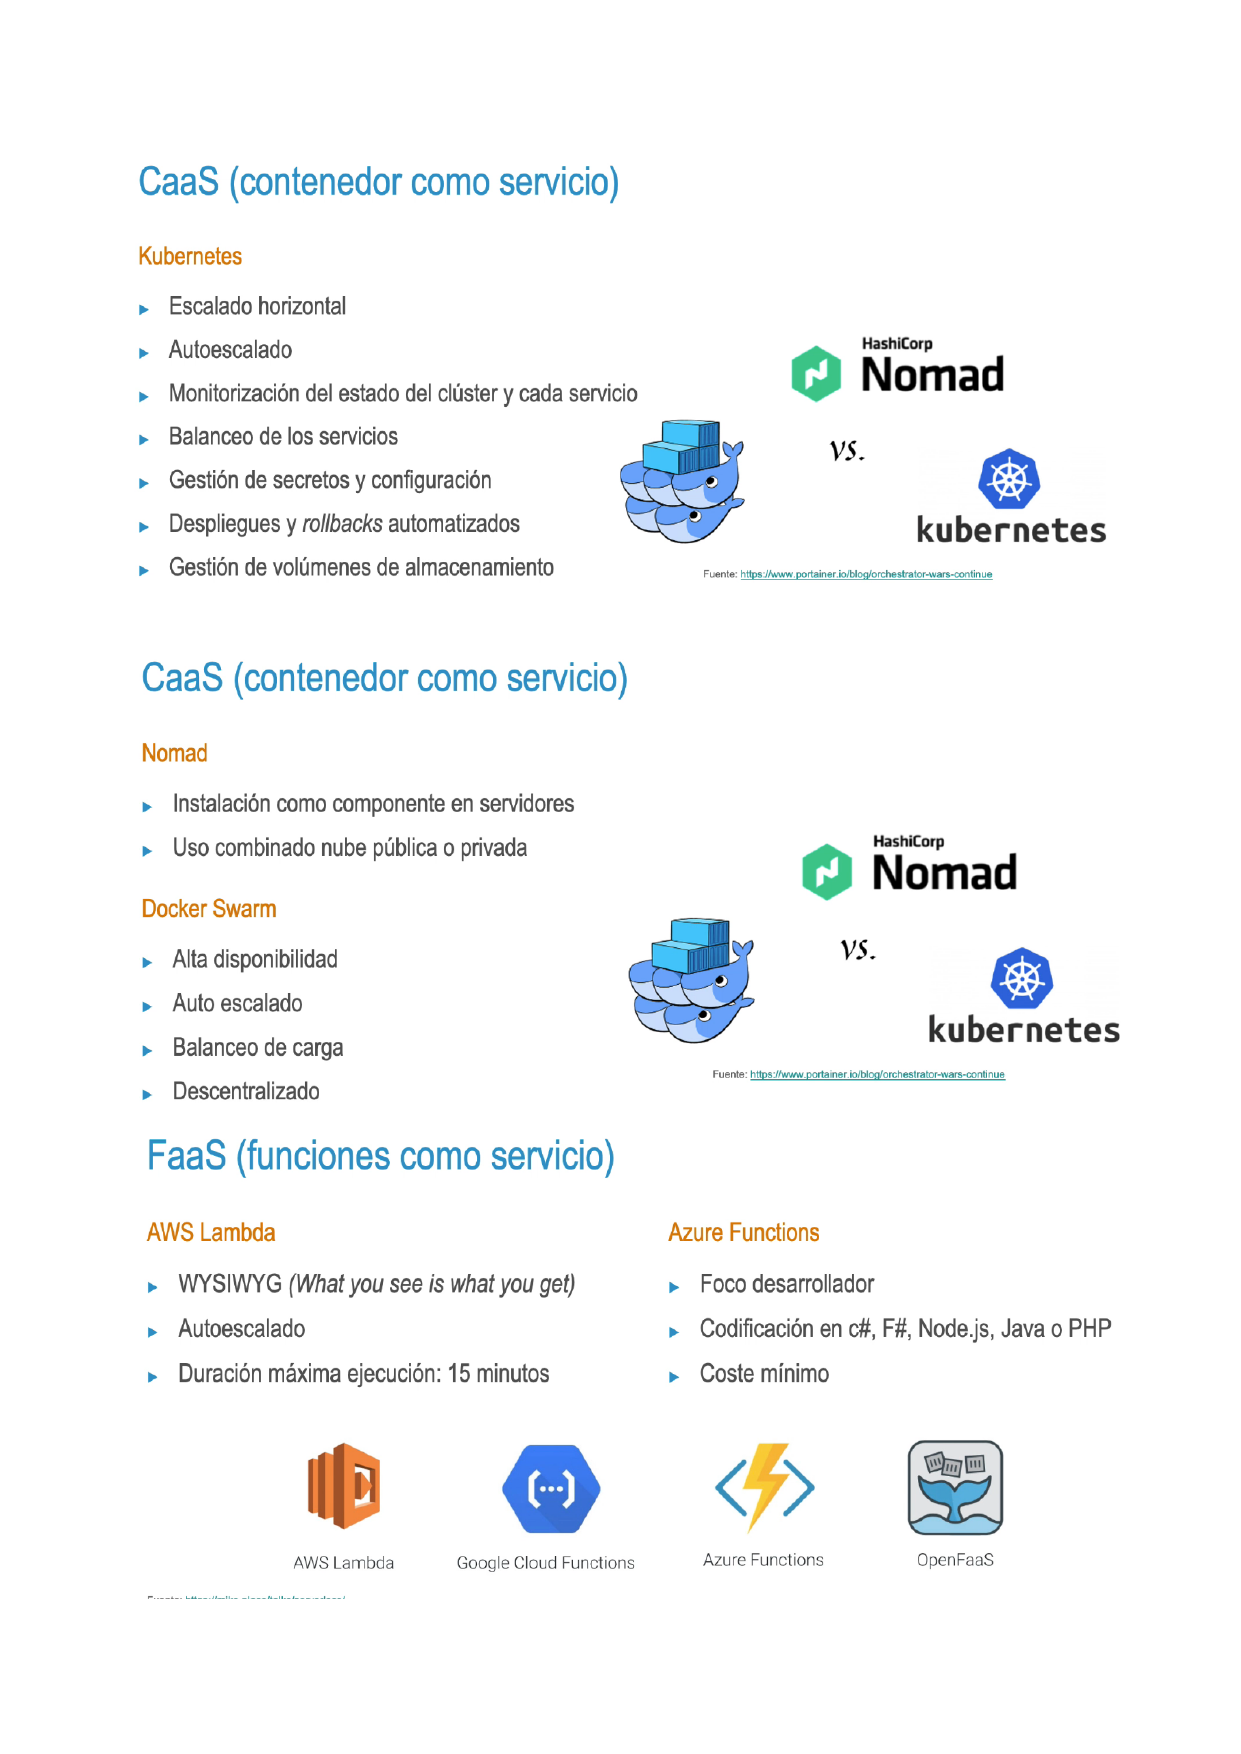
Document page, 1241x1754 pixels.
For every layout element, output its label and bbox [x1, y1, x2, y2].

picture [118, 635, 1123, 1113]
picture [118, 146, 1123, 607]
picture [133, 1127, 1138, 1599]
